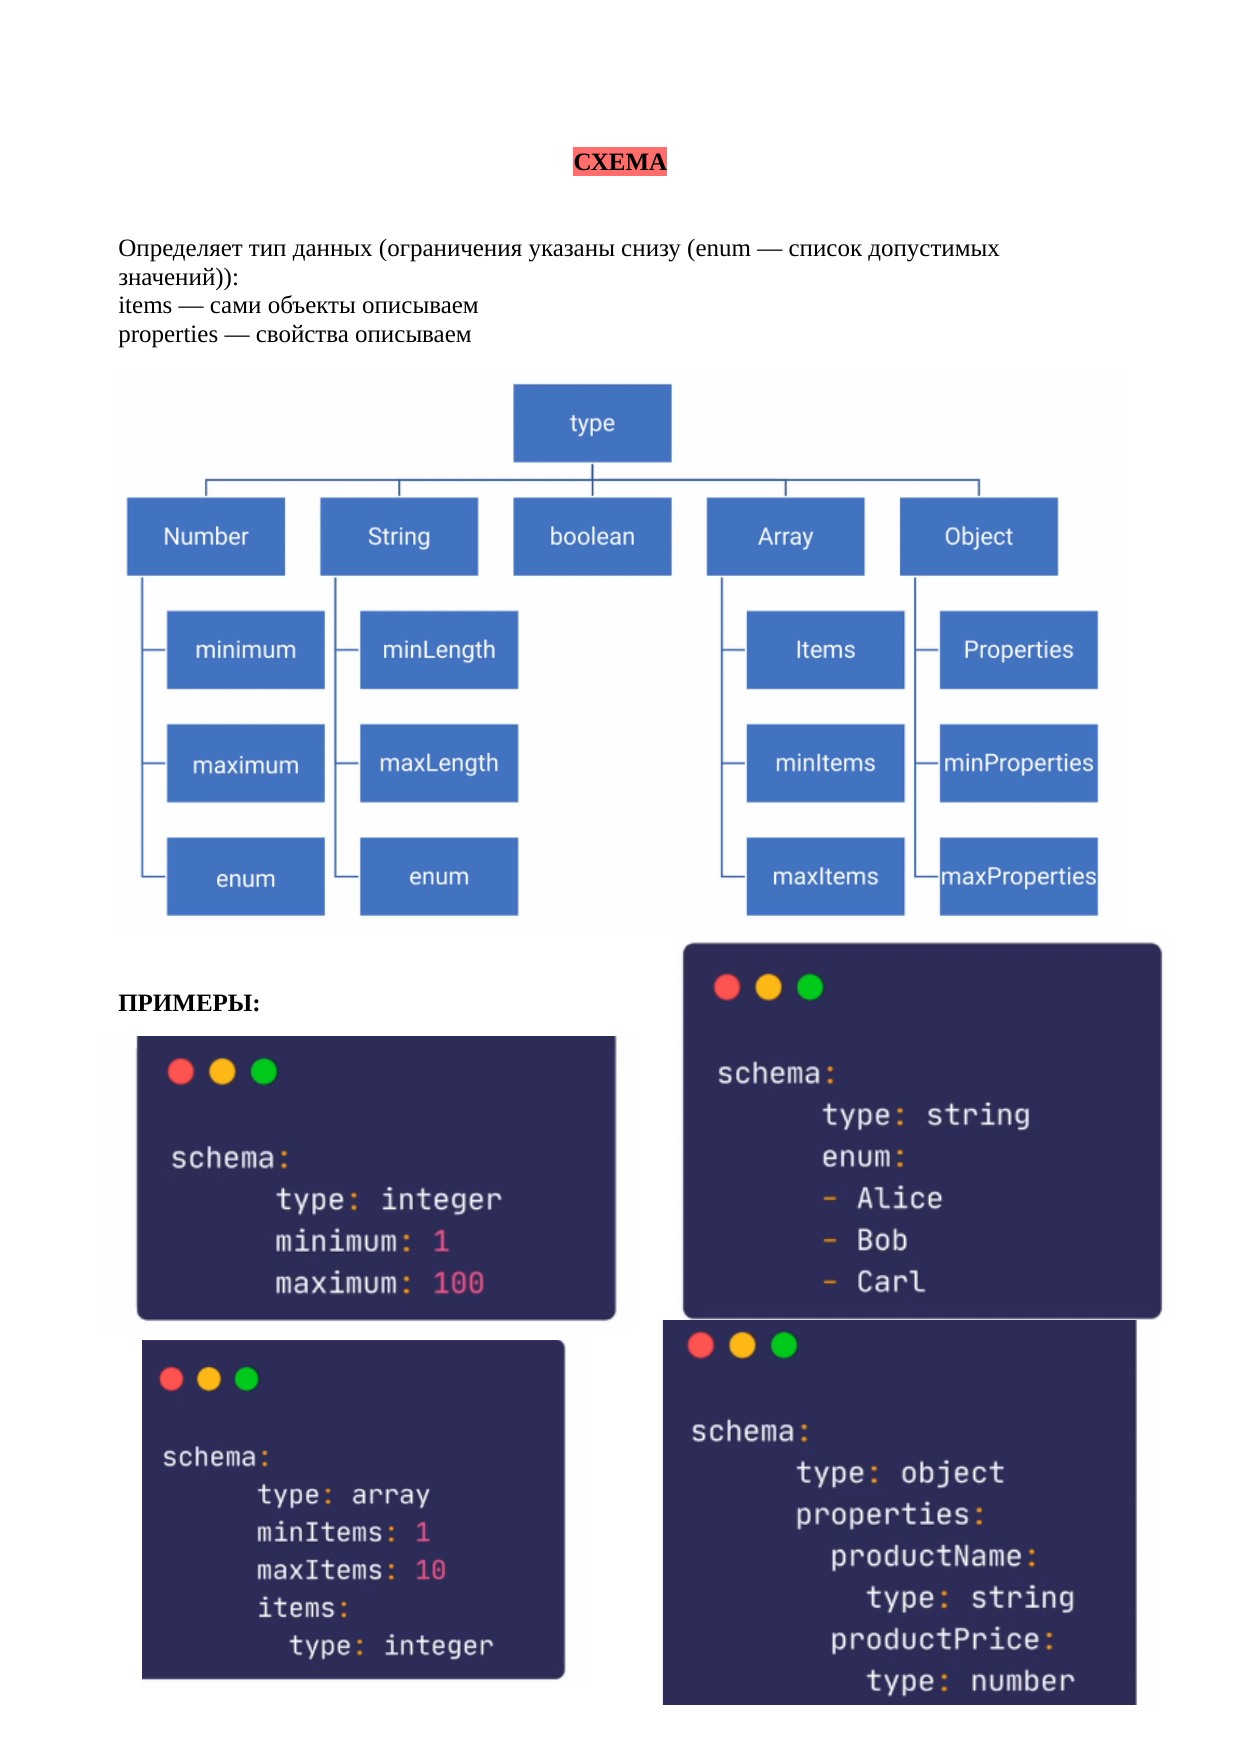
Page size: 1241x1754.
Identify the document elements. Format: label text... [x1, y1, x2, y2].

text Определяет тип данных (ограничения указаны снизу (enum — список допустимых значений)): [118, 233, 1122, 291]
picture [142, 1340, 591, 1688]
text properties — свойства описываем [118, 319, 1122, 348]
text СХЕМА [118, 147, 1122, 176]
picture [118, 371, 1123, 931]
text items — сами объекты описываем [118, 291, 1122, 319]
picture [662, 935, 1170, 1705]
picture [95, 1036, 637, 1329]
text ПРИМЕРЫ: [118, 988, 674, 1016]
